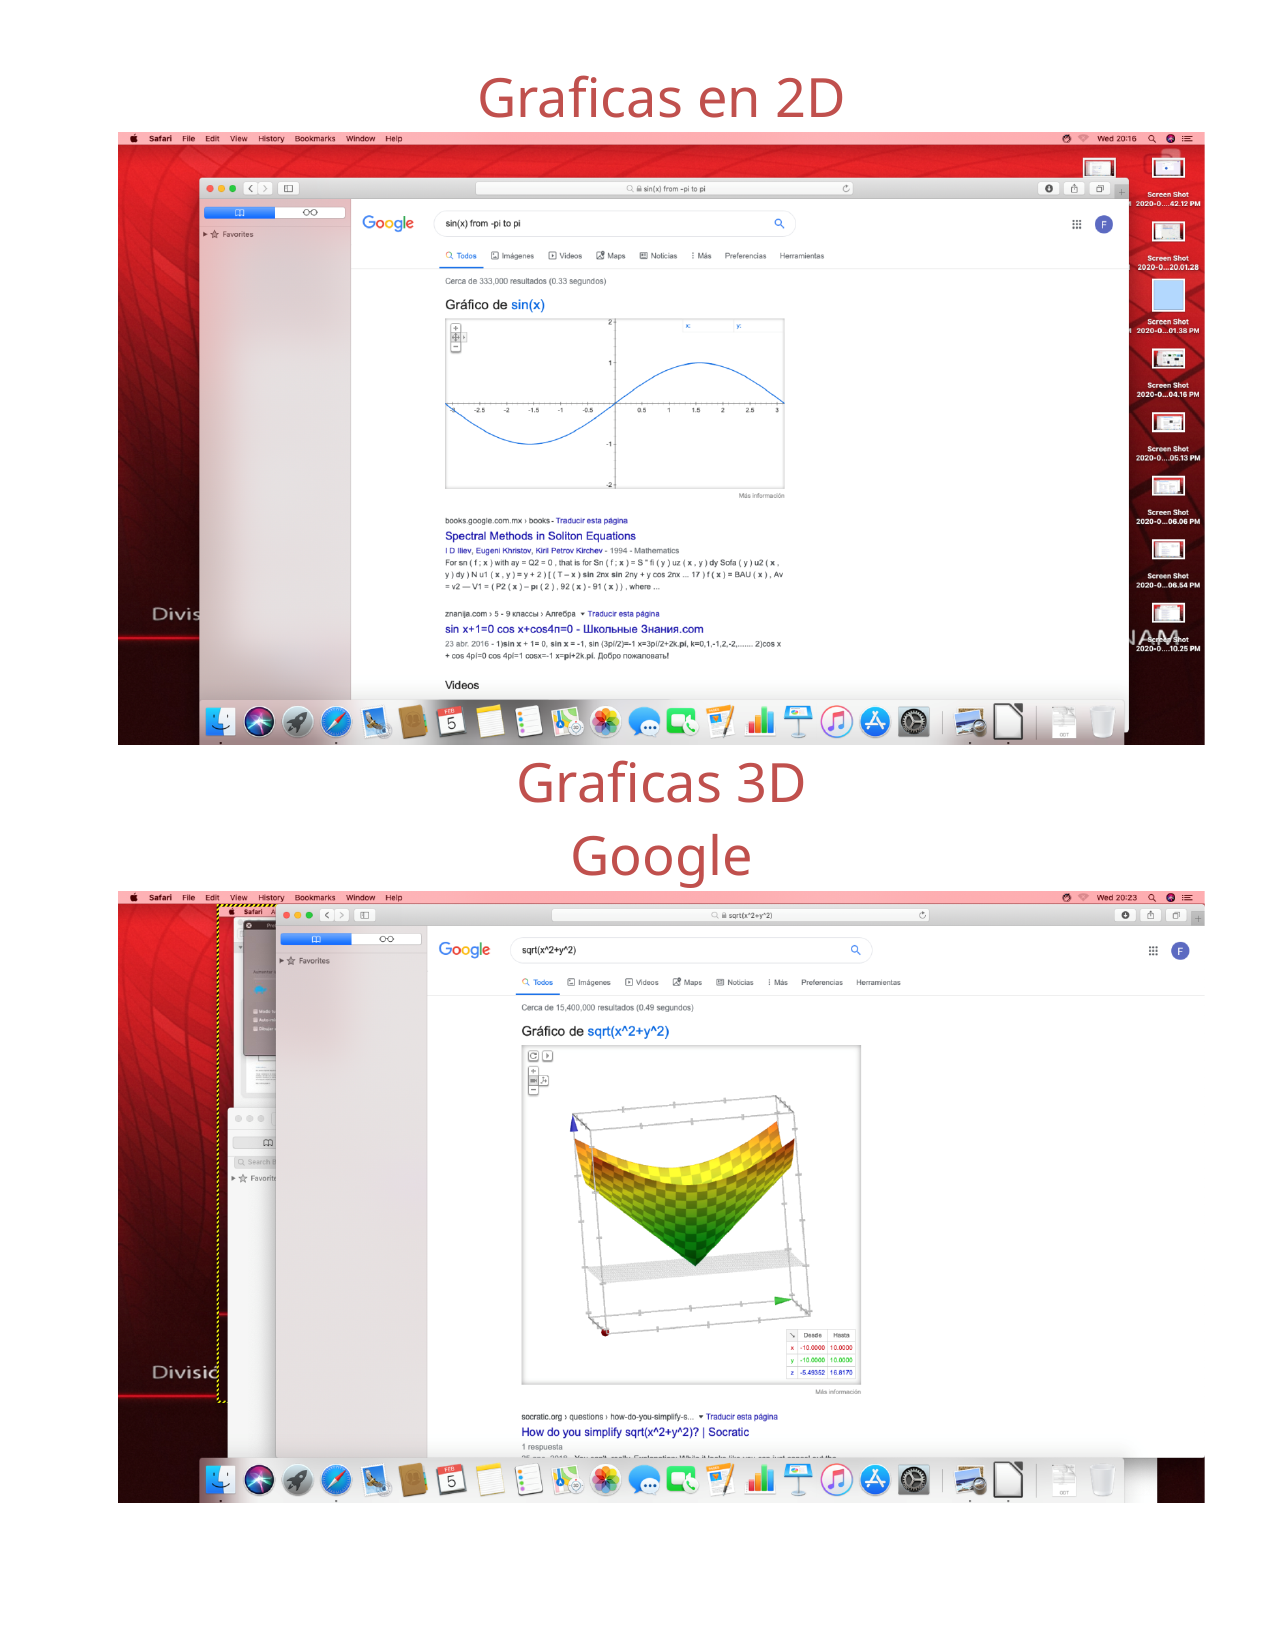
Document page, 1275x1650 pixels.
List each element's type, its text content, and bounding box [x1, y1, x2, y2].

text Graficas 3D [118, 745, 1205, 818]
text Graficas en 2D [118, 59, 1205, 132]
text Google [118, 818, 1205, 891]
